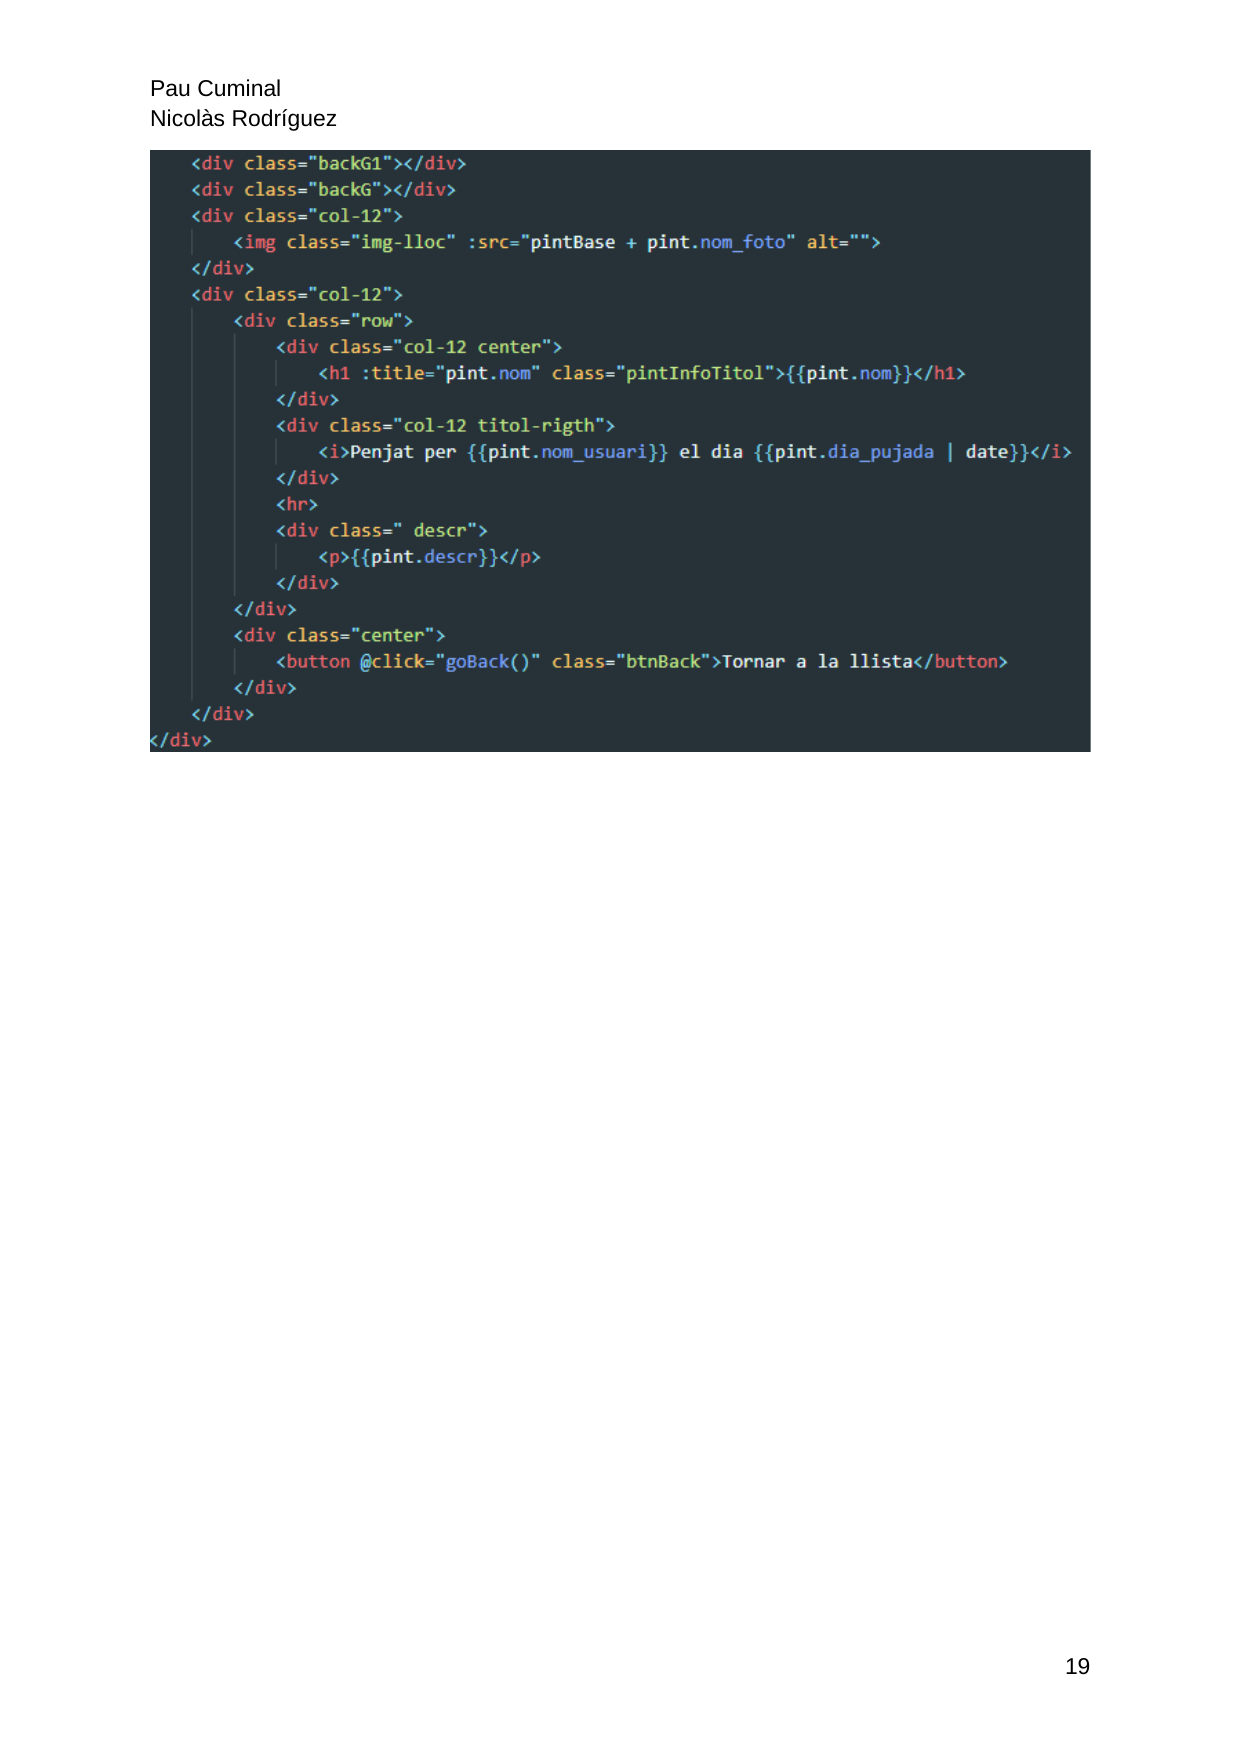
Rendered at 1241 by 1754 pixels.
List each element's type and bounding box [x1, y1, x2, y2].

picture [150, 150, 1091, 752]
